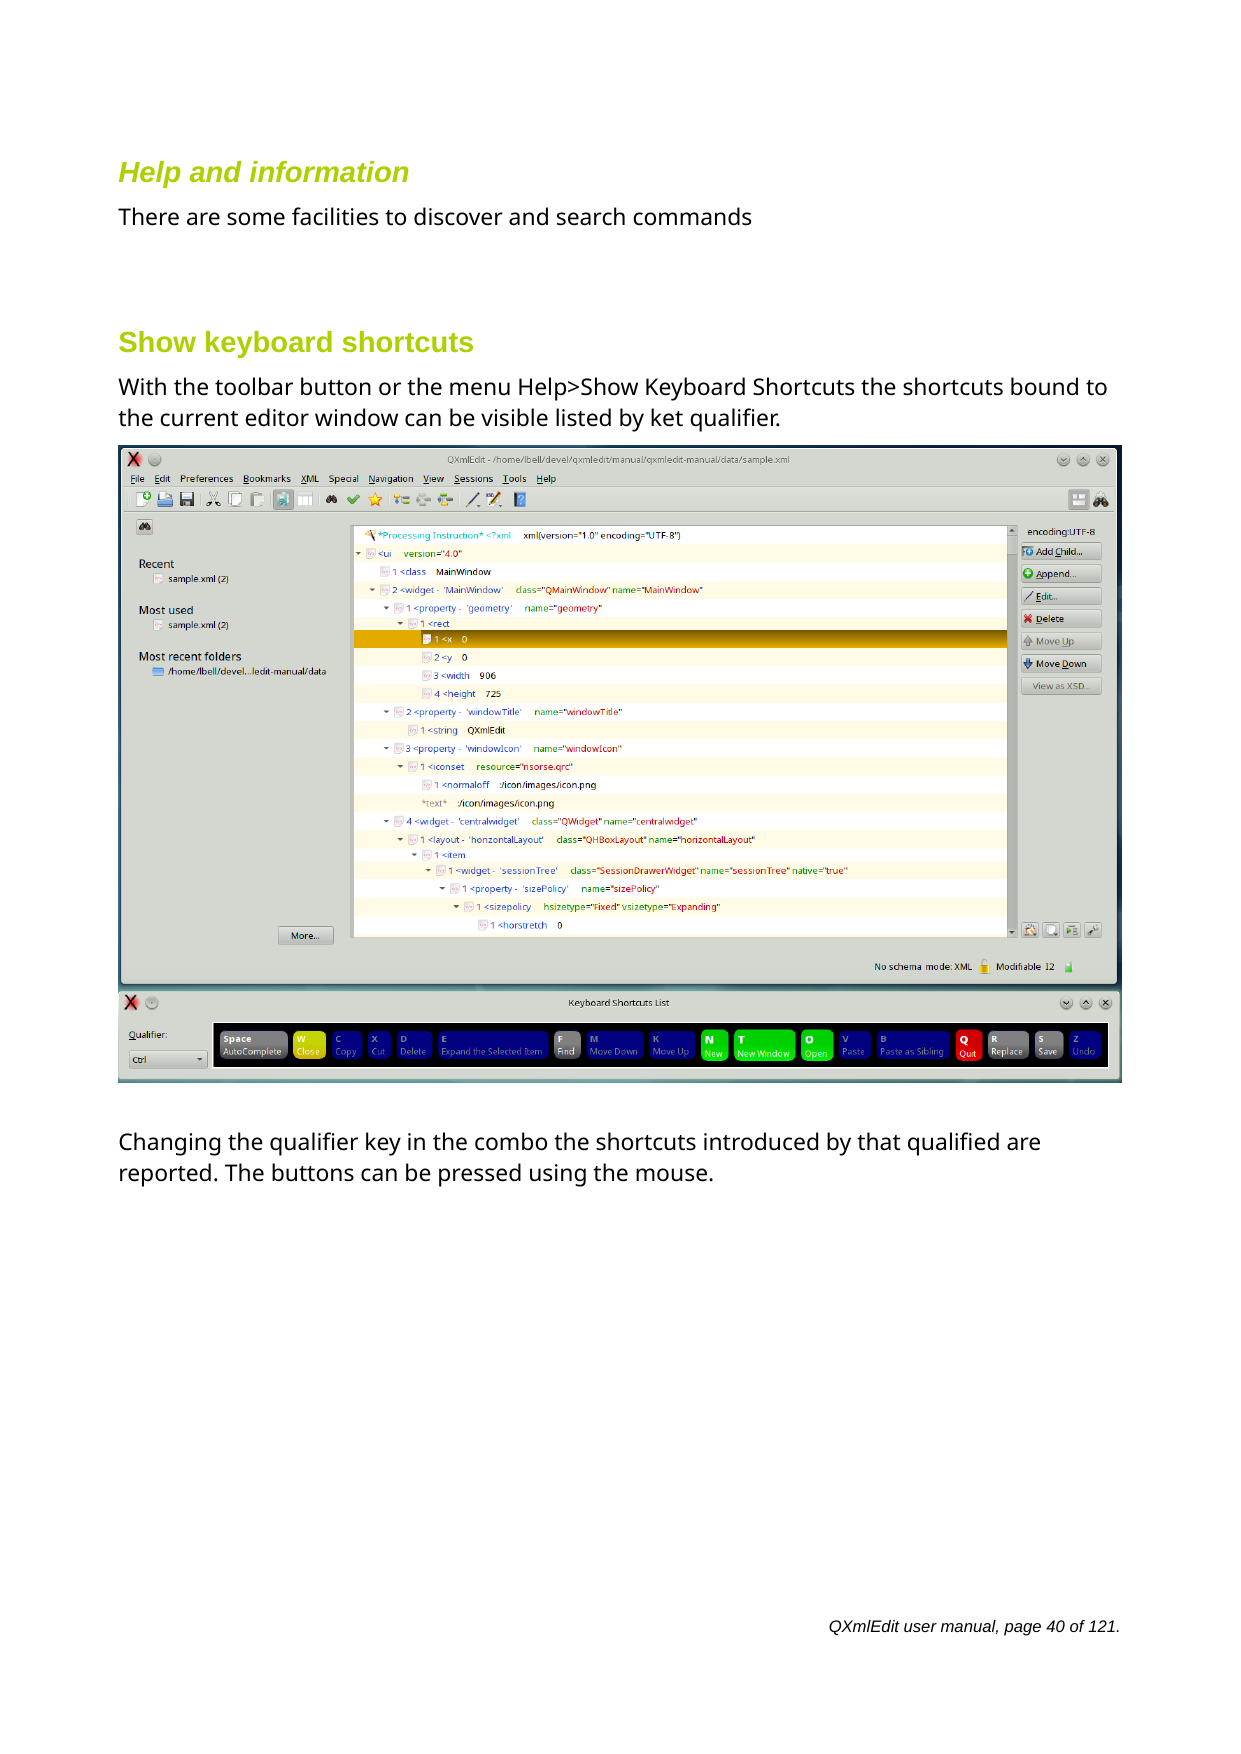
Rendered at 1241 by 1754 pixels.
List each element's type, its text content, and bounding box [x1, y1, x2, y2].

picture [118, 445, 1122, 1083]
subtitle Help and information [118, 155, 1122, 188]
text Changing the qualifier key in the combo the shortcuts introduced by that qualified are reported. The buttons can be pressed using the mouse. [118, 1126, 1122, 1189]
text There are some facilities to discover and search commands [118, 201, 1122, 232]
text With the toolbar button or the menu Help>Show Keyboard Shortcuts the shortcuts bound to the current editor window can be visible listed by ket qualifier. [118, 371, 1122, 433]
subtitle Show keyboard shortcuts [118, 325, 1122, 358]
